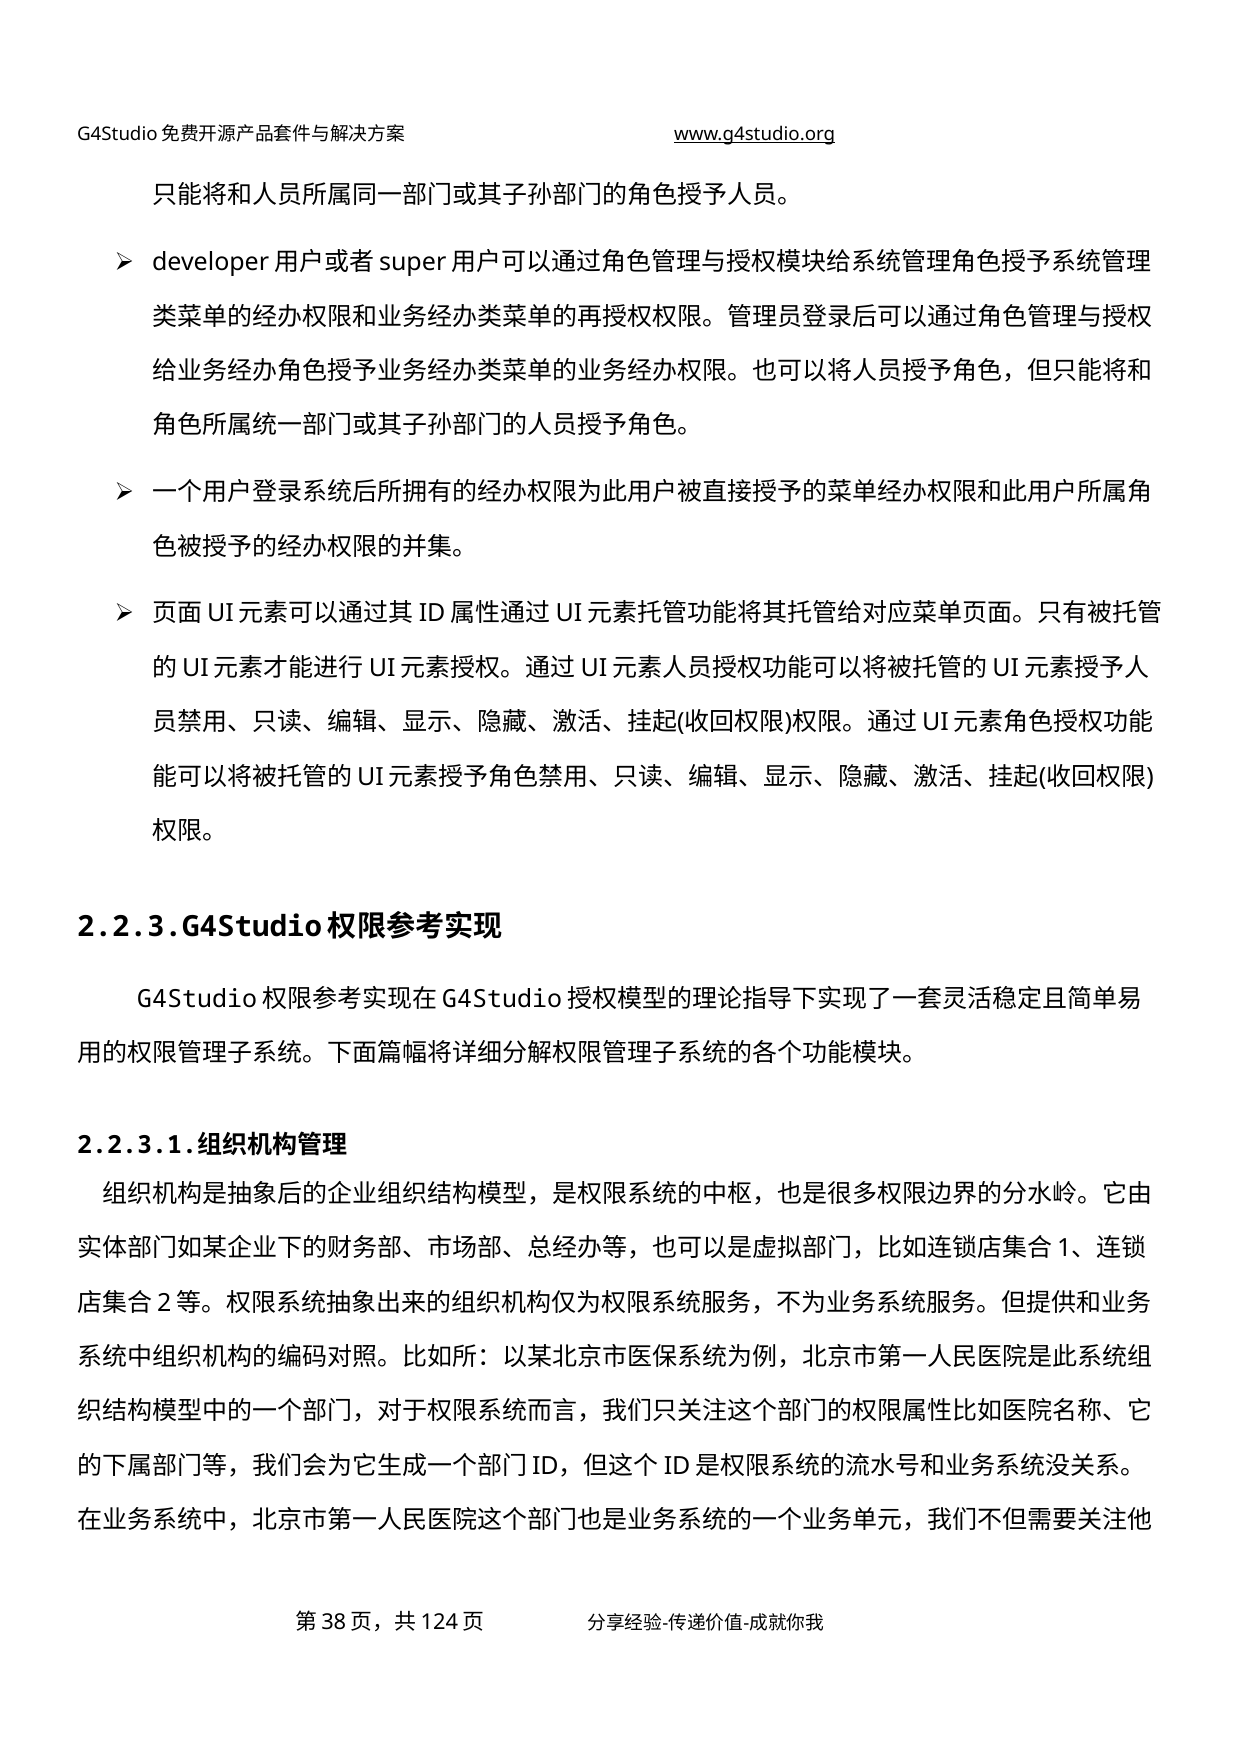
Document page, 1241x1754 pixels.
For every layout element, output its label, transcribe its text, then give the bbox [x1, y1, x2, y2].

list 页面UI元素可以通过其ID属性通过UI元素托管功能将其托管给对应菜单页面。只有被托管的UI元素才能进行UI元素授权。通过UI元素人员授权功能可以将被托管的UI元素授予人员禁用、只读、编辑、显示、隐藏、激活、挂起(收回权限)权限。通过UI元素角色授权功能能可以将被托管的UI元素授予角色禁用、只读、编辑、显示、隐藏、激活、挂起(收回权限)权限。 [114, 593, 1163, 847]
text G4Studio权限参考实现在G4Studio授权模型的理论指导下实现了一套灵活稳定且简单易用的权限管理子系统。下面篇幅将详细分解权限管理子系统的各个功能模块。 [77, 978, 1163, 1069]
list developer用户或者super用户可以通过角色管理与授权模块给系统管理角色授予系统管理类菜单的经办权限和业务经办类菜单的再授权权限。管理员登录后可以通过角色管理与授权给业务经办角色授予业务经办类菜单的业务经办权限。也可以将人员授予角色，但只能将和角色所属统一部门或其子孙部门的人员授予角色。 [114, 242, 1163, 441]
list 只能将和人员所属同一部门或其子孙部门的角色授予人员。 [114, 175, 1163, 211]
subtitle 2.2.3.G4Studio权限参考实现 [77, 902, 1163, 945]
list 一个用户登录系统后所拥有的经办权限为此用户被直接授予的菜单经办权限和此用户所属角色被授予的经办权限的并集。 [114, 472, 1163, 562]
text 组织机构是抽象后的企业组织结构模型，是权限系统的中枢，也是很多权限边界的分水岭。它由实体部门如某企业下的财务部、市场部、总经办等，也可以是虚拟部门，比如连锁店集合1、连锁店集合2等。权限系统抽象出来的组织机构仅为权限系统服务，不为业务系统服务。但提供和业务系统中组织机构的编码对照。比如所：以某北京市医保系统为例，北京市第一人民医院是此系统组织结构模型中的一个部门，对于权限系统而言，我们只关注这个部门的权限属性比如医院名称、它的下属部门等，我们会为它生成一个部门ID，但这个ID是权限系统的流水号和业务系统没关系。在业务系统中，北京市第一人民医院这个部门也是业务系统的一个业务单元，我们不但需要关注他 [77, 1173, 1163, 1536]
subtitle 2.2.3.1.组织机构管理 [77, 1124, 1163, 1161]
